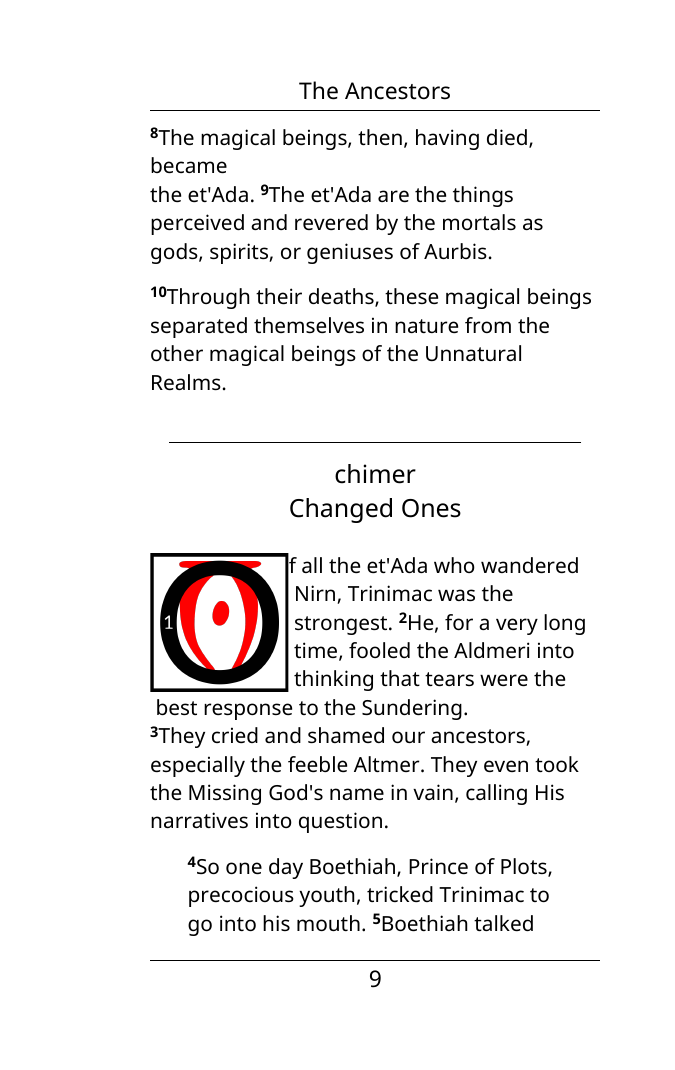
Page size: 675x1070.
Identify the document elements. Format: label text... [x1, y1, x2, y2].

text 8The magical beings, then, having died, became the et'Ada. 9The et'Ada are the things perceived and revered by the mortals as gods, spirits, or geniuses of Aurbis. [150, 123, 600, 265]
text chimer [150, 457, 600, 491]
text 10Through their deaths, these magical beings separated themselves in nature from the other magical beings of the Unnatural Realms. [150, 282, 600, 396]
text thinking that tears were the [150, 664, 600, 693]
picture [150, 553, 289, 692]
text Changed Ones [150, 491, 600, 525]
text 3They cried and shamed our ancestors, especially the feeble Altmer. They even took the Missing God's name in vain, calling His narratives into question. [150, 721, 600, 835]
text best response to the Sundering. [150, 693, 600, 721]
text time, fooled the Aldmeri into [289, 636, 600, 664]
text Nirn, Trinimac was the [289, 579, 600, 608]
text 4So one day Boethiah, Prince of Plots, precocious youth, tricked Trinimac to go into his mouth. 5Boethiah talked [187, 852, 562, 937]
text f all the et'Ada who wandered [150, 551, 600, 579]
text strongest. 2He, for a very long [289, 608, 600, 636]
